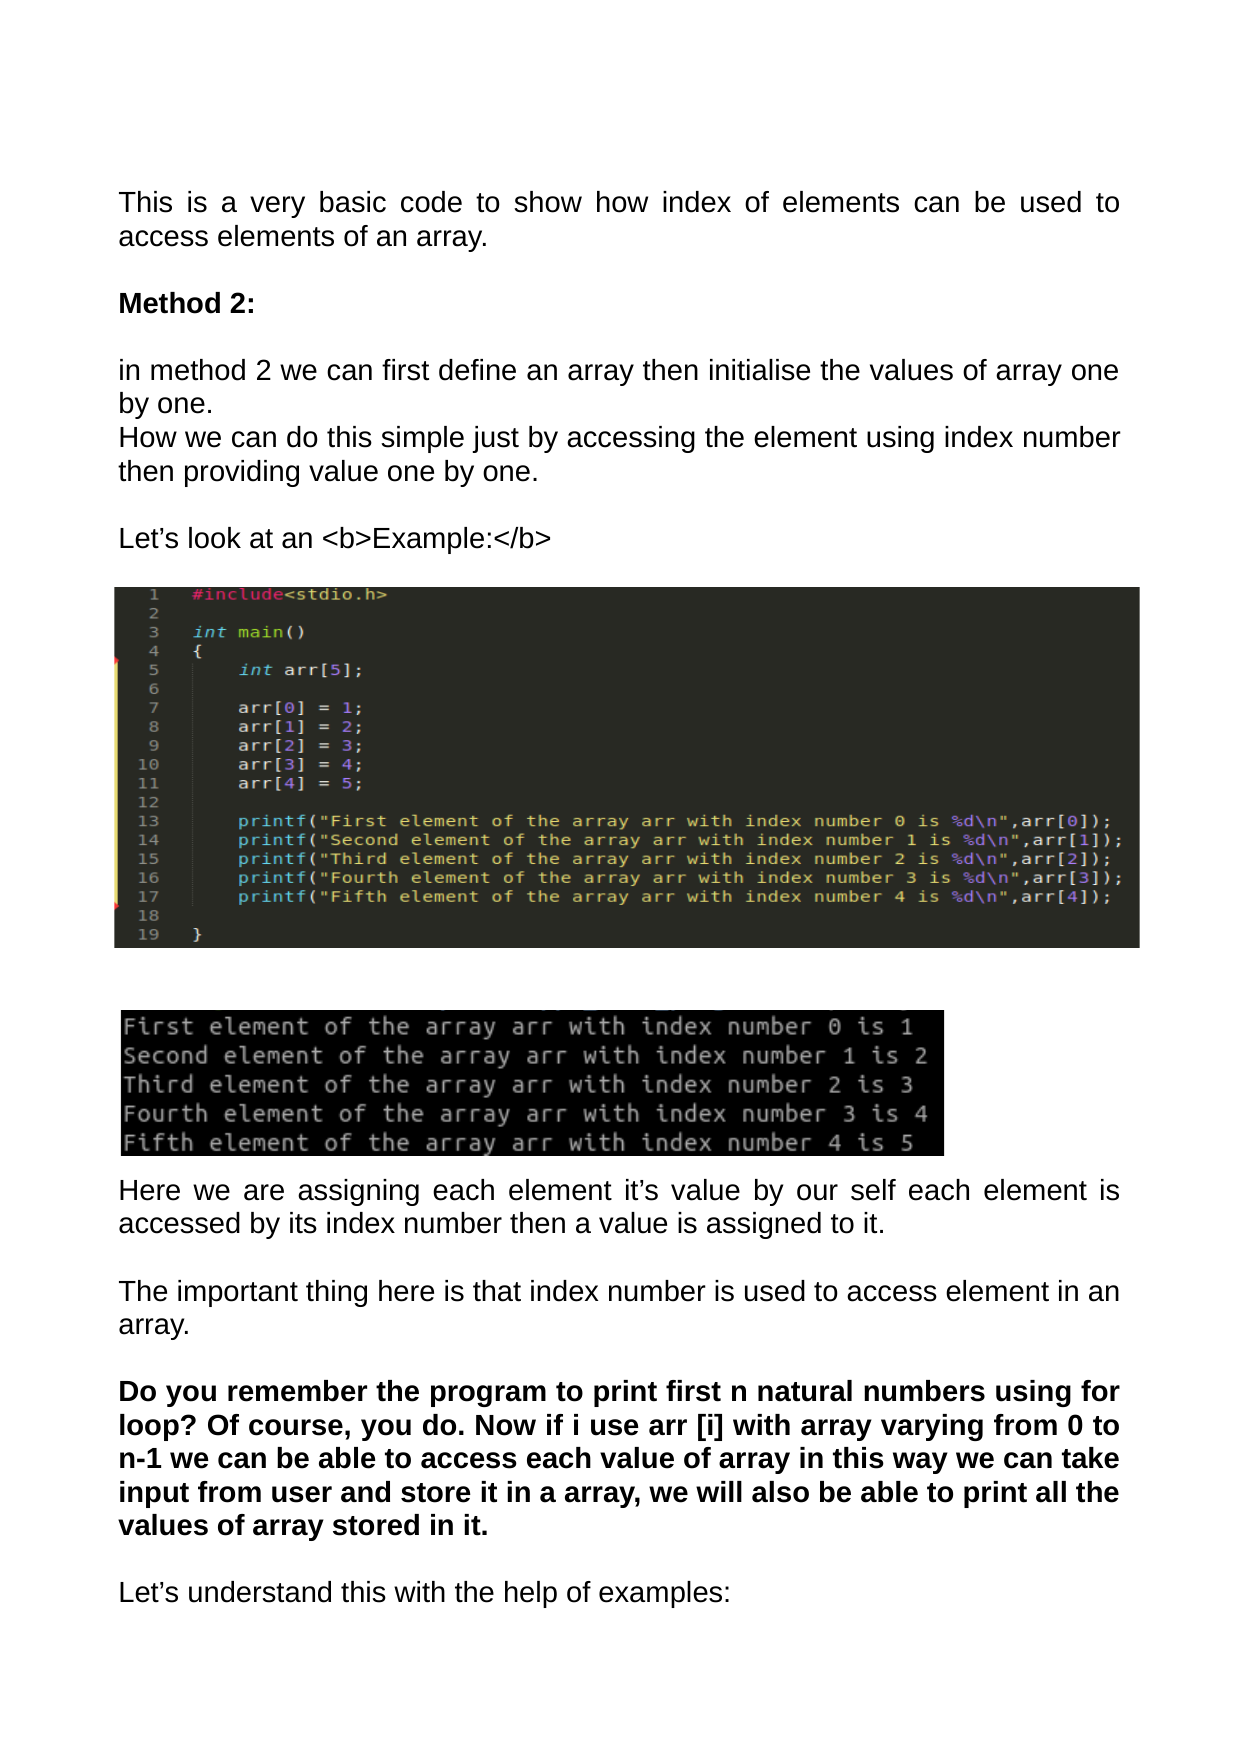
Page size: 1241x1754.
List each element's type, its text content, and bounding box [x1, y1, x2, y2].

text Let’s look at an <b>Example:</b> [118, 521, 1122, 554]
text This is a very basic code to show how index of elements can be used to access elements of an array. [118, 185, 1122, 252]
text How we can do this simple just by accessing the element using index number then providing value one by one. [118, 420, 1122, 487]
text in method 2 we can first define an array then initialise the values of array one by one. [118, 353, 1122, 420]
text Here we are assigning each element it’s value by our self each element is accessed by its index number then a value is assigned to it. [118, 1173, 1122, 1240]
text Do you remember the program to print first n natural numbers using for loop? Of course, you do. Now if i use arr [i] with array varying from 0 to n-1 we can be able to access each value of array in this way we can take input from user and store it in a array, we will also be able to print all the values of array stored in it. [118, 1374, 1122, 1542]
text Let’s understand this with the help of examples: [118, 1575, 1122, 1609]
text Method 2: [118, 286, 1122, 319]
text The important thing here is that index number is used to access element in an array. [118, 1273, 1122, 1341]
